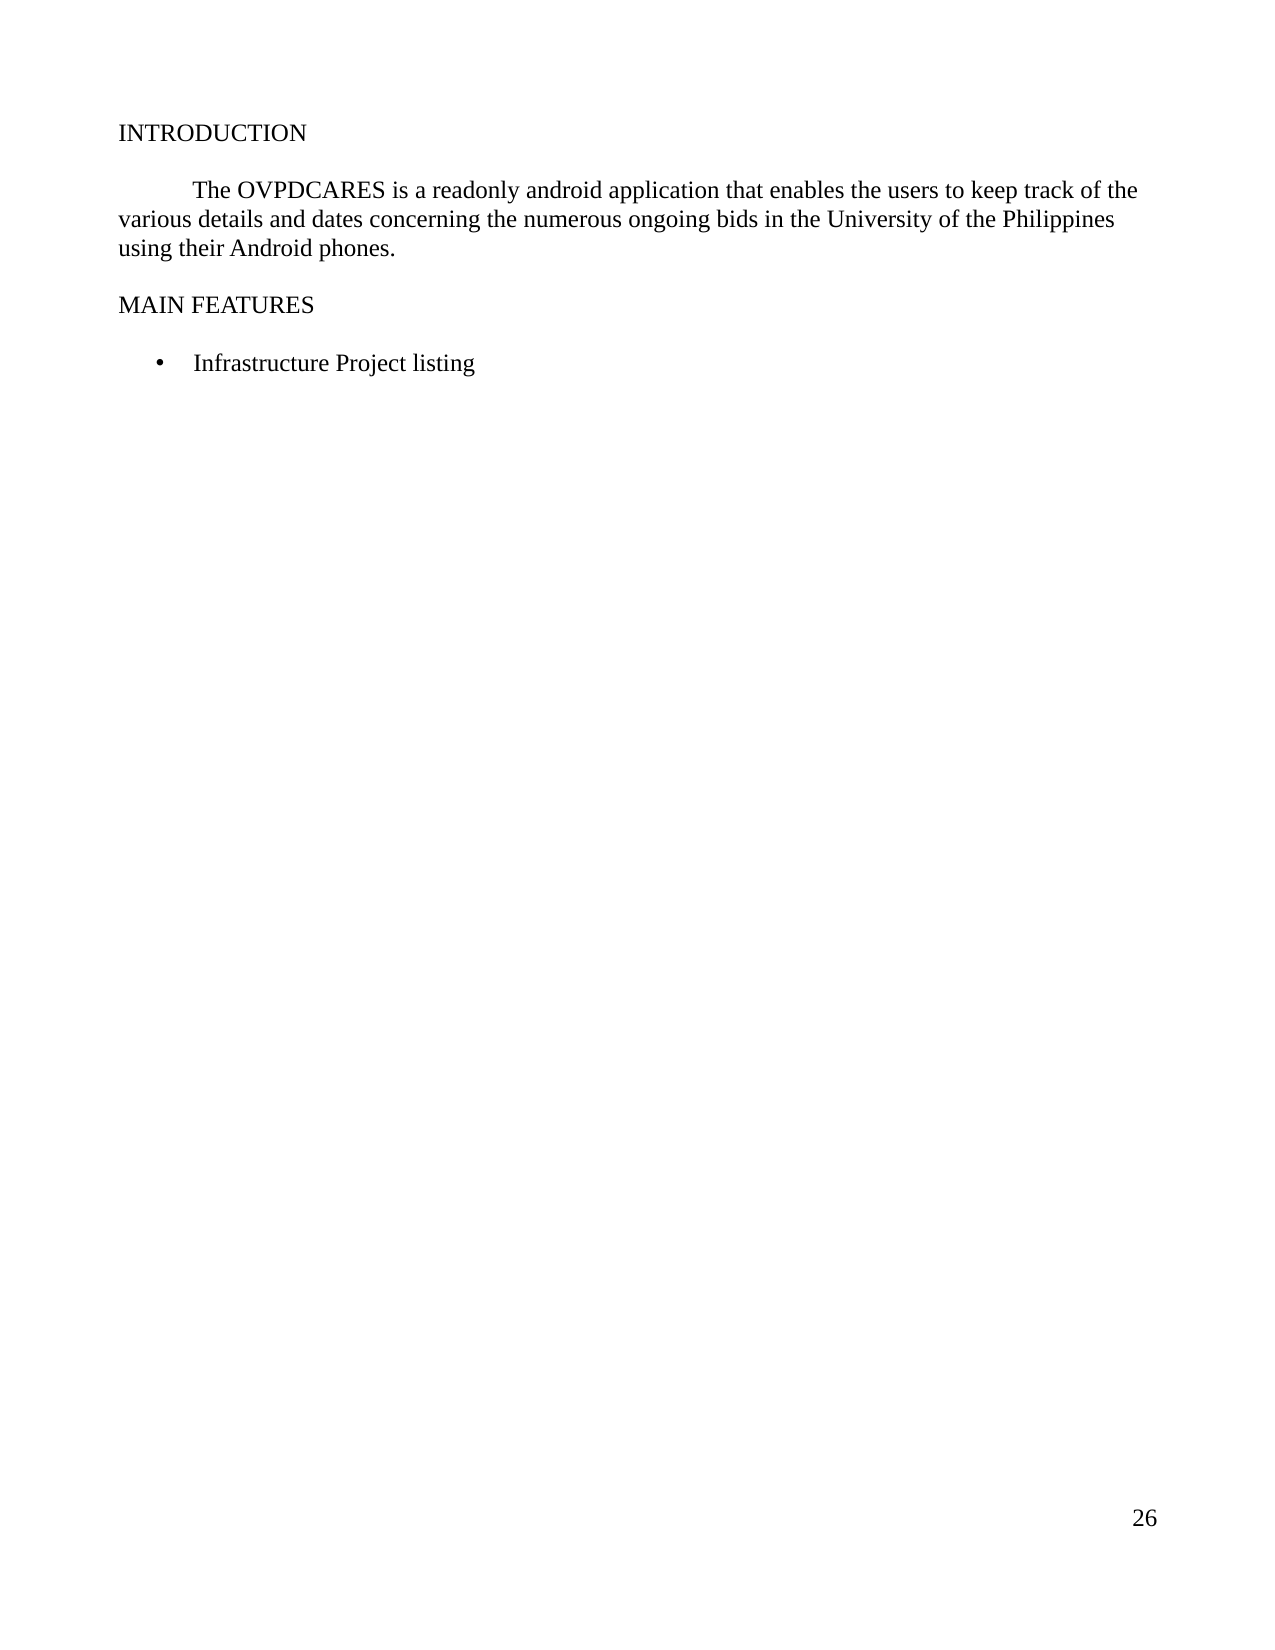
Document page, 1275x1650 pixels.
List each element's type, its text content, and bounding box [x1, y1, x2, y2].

text The OVPDCARES is a readonly android application that enables the users to keep track of the various details and dates concerning the numerous ongoing bids in the University of the Philippines using their Android phones. [118, 176, 1157, 262]
list Infrastructure Project listing [156, 348, 1157, 377]
text MAIN FEATURES [118, 291, 1157, 319]
text INTRODUCTION [118, 118, 1157, 147]
